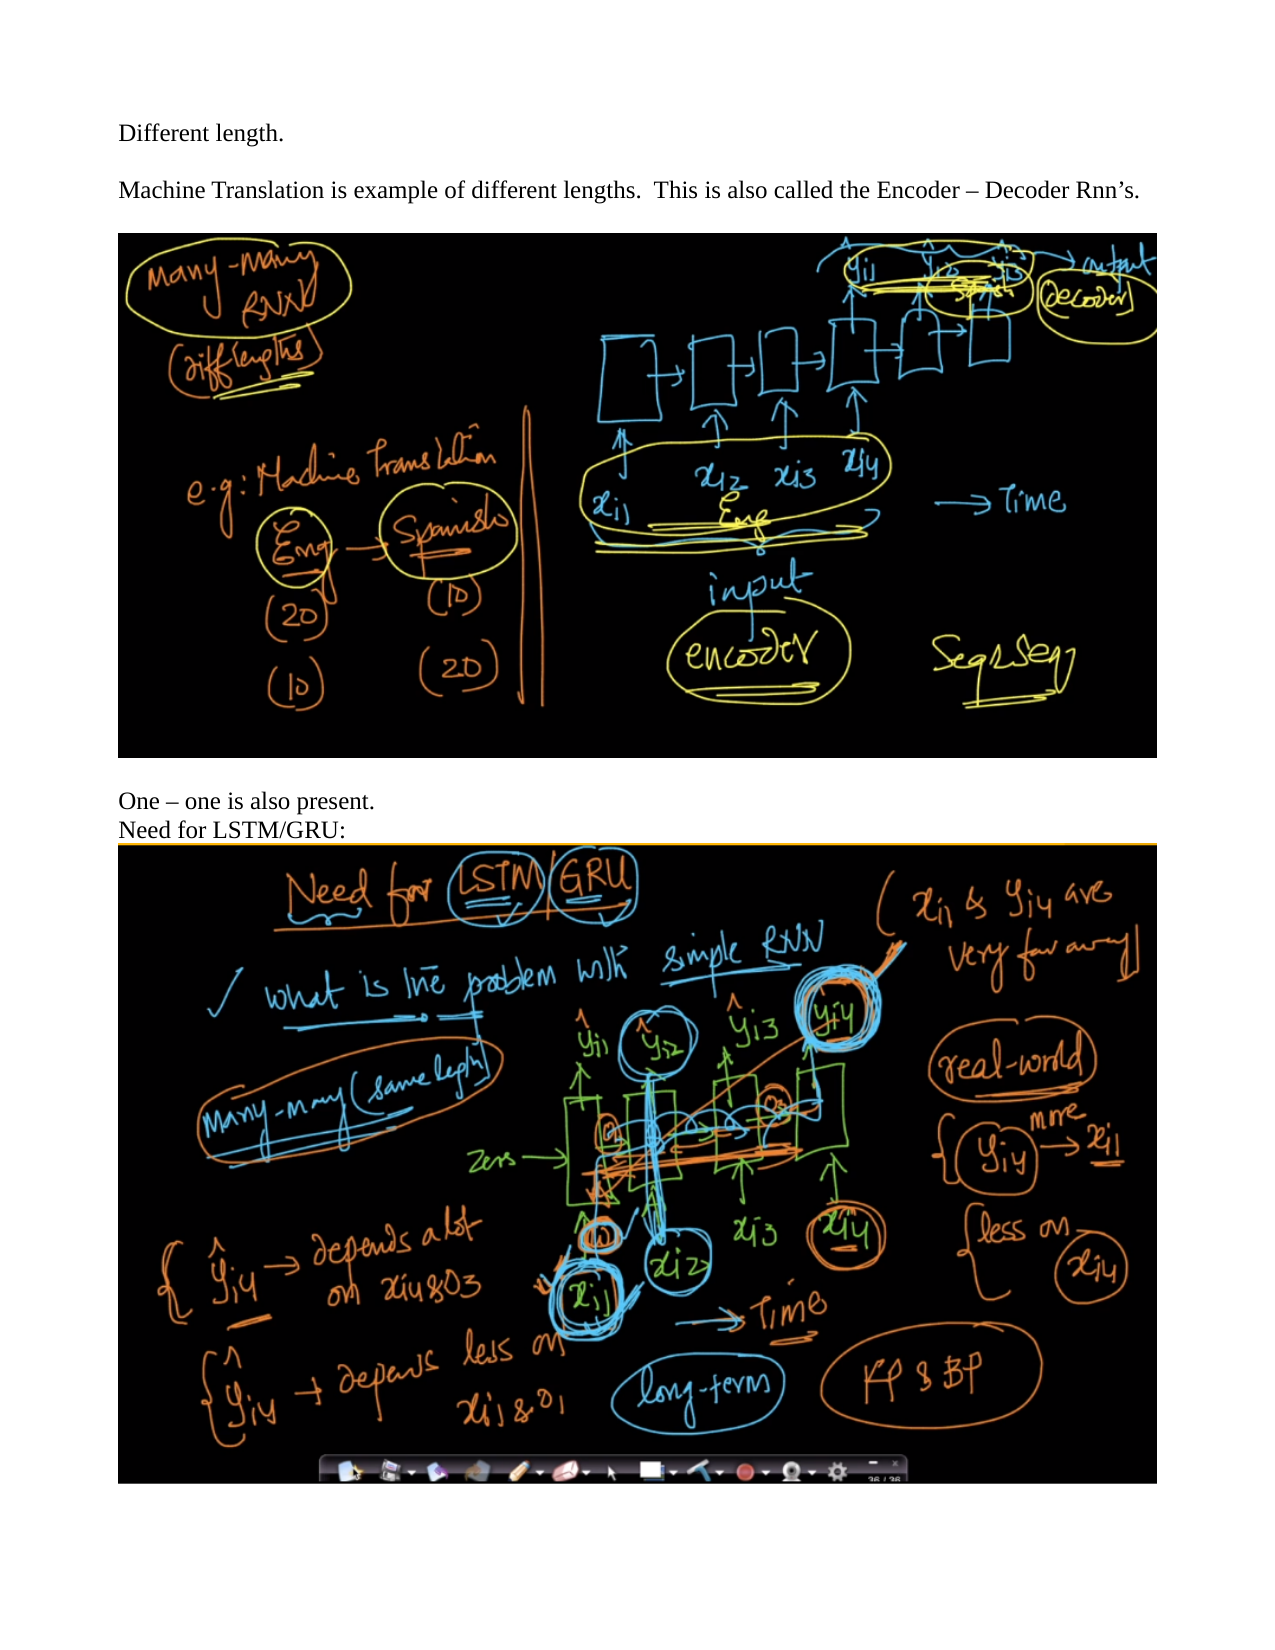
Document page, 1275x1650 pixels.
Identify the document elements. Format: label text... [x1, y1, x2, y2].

picture [118, 843, 1157, 1485]
text Need for LSTM/GRU: [118, 815, 1157, 843]
text Different length. [118, 118, 1157, 147]
text Machine Translation is example of different lengths. This is also called the Encoder – Decoder Rnn’s. [118, 176, 1157, 204]
picture [118, 233, 1157, 758]
text One – one is also present. [118, 786, 1157, 815]
